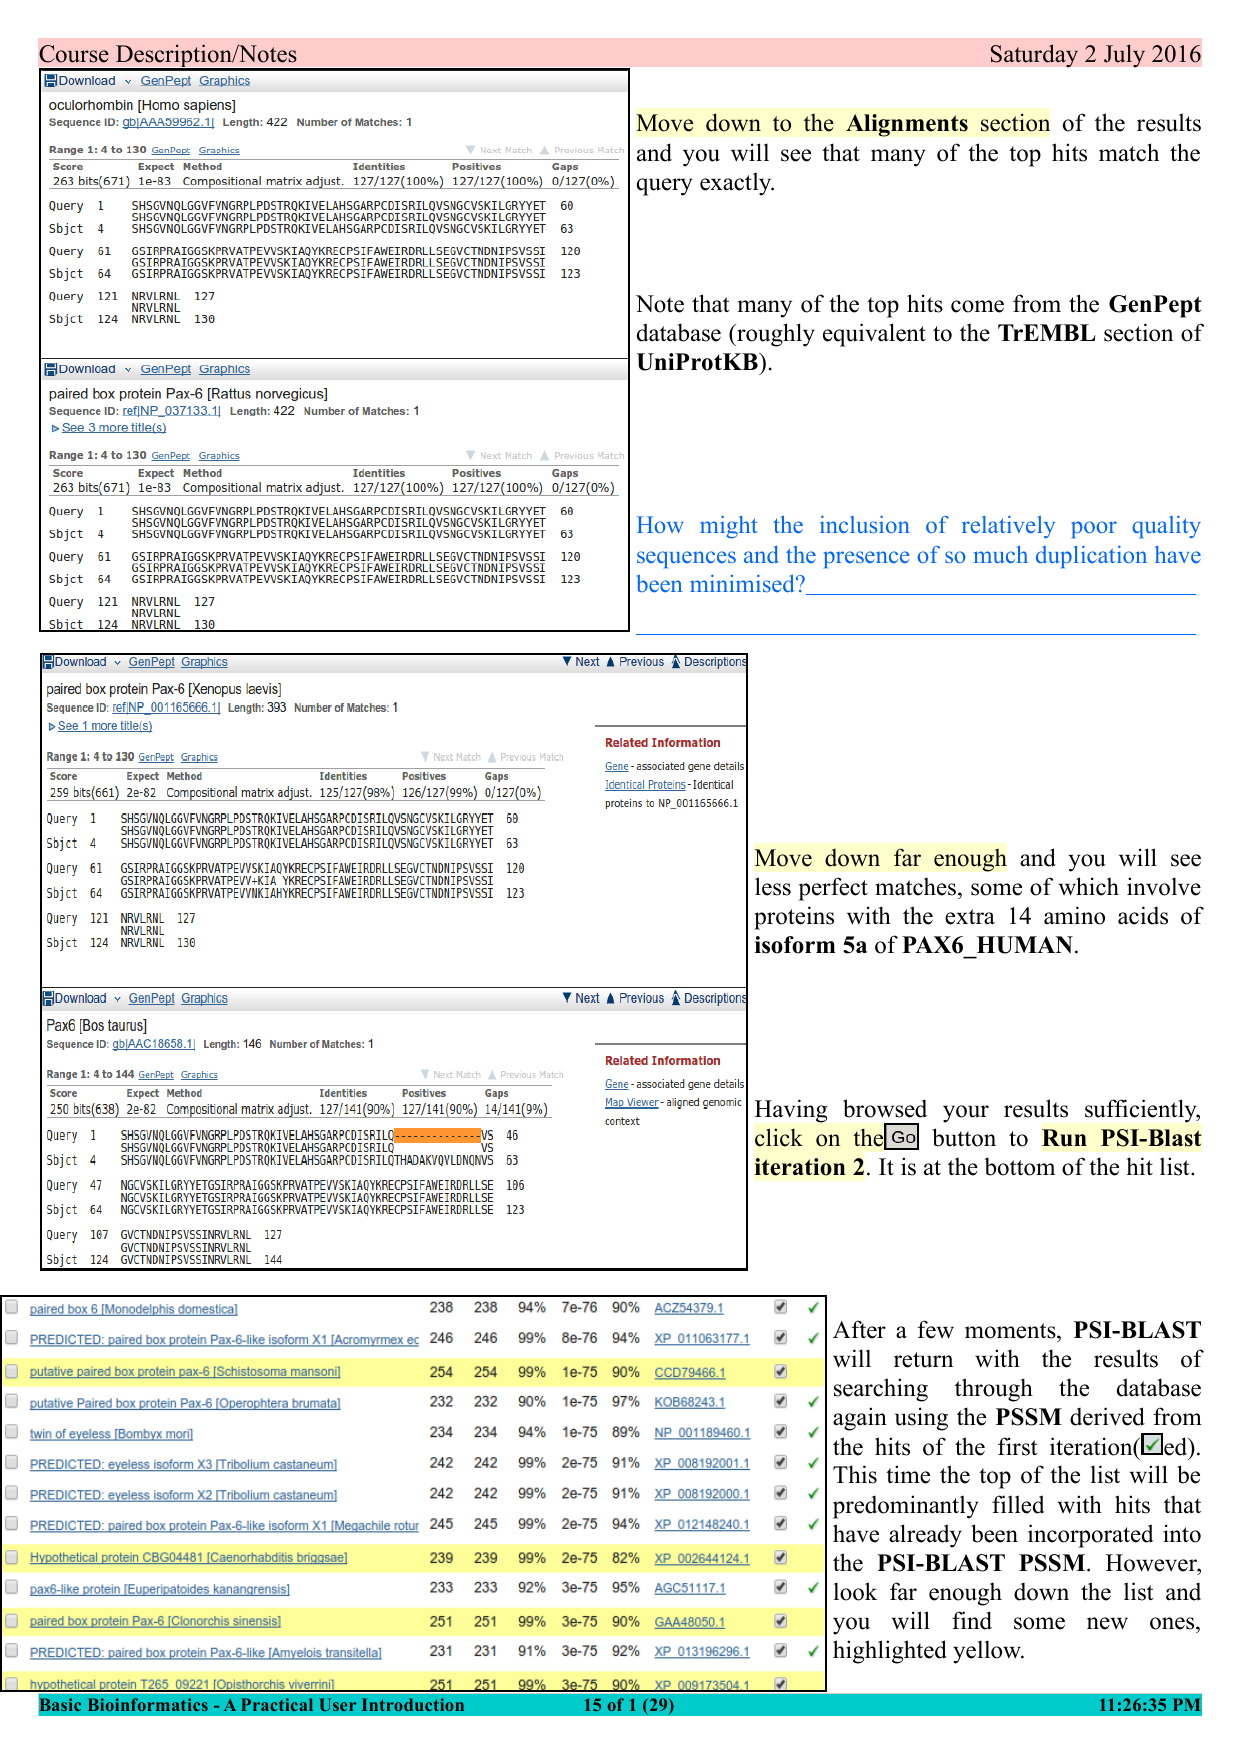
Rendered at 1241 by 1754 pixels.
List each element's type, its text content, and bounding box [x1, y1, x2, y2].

text Move down to the Alignments section of the results and you will see that many of the top hits match the query exactly. [630, 108, 1202, 196]
picture [42, 655, 746, 1268]
text Move down far enough and you will see less perfect matches, some of which involve proteins with the extra 14 amino acids of isoform 5a of PAX6_HUMAN. [748, 843, 1202, 959]
text Note that many of the top hits come from the GenPept database (roughly equivalent to the TrEMBL section of UniProtKB). [630, 289, 1202, 376]
text After a few moments, PSI-BLAST will return with the results of searching through the database again using the PSSM derived from the hits of the first iteration(ed). This time the top of the list will be predominantly filled with hits that have already been incorporated into the PSI-BLAST PSSM. However, look far enough down the list and you will find some new ones, highlighted yellow. [827, 1315, 1202, 1664]
picture [1144, 1435, 1161, 1453]
picture [41, 70, 628, 630]
picture [886, 1125, 917, 1148]
text How might the inclusion of relatively poor quality sequences and the presence of so much duplication have been minimised? [630, 510, 1202, 598]
text Having browsed your results sufficiently, click on the button to Run PSI-Blast iteration 2. It is at the bottom of the hit list. [748, 1093, 1202, 1181]
picture [2, 1297, 825, 1690]
